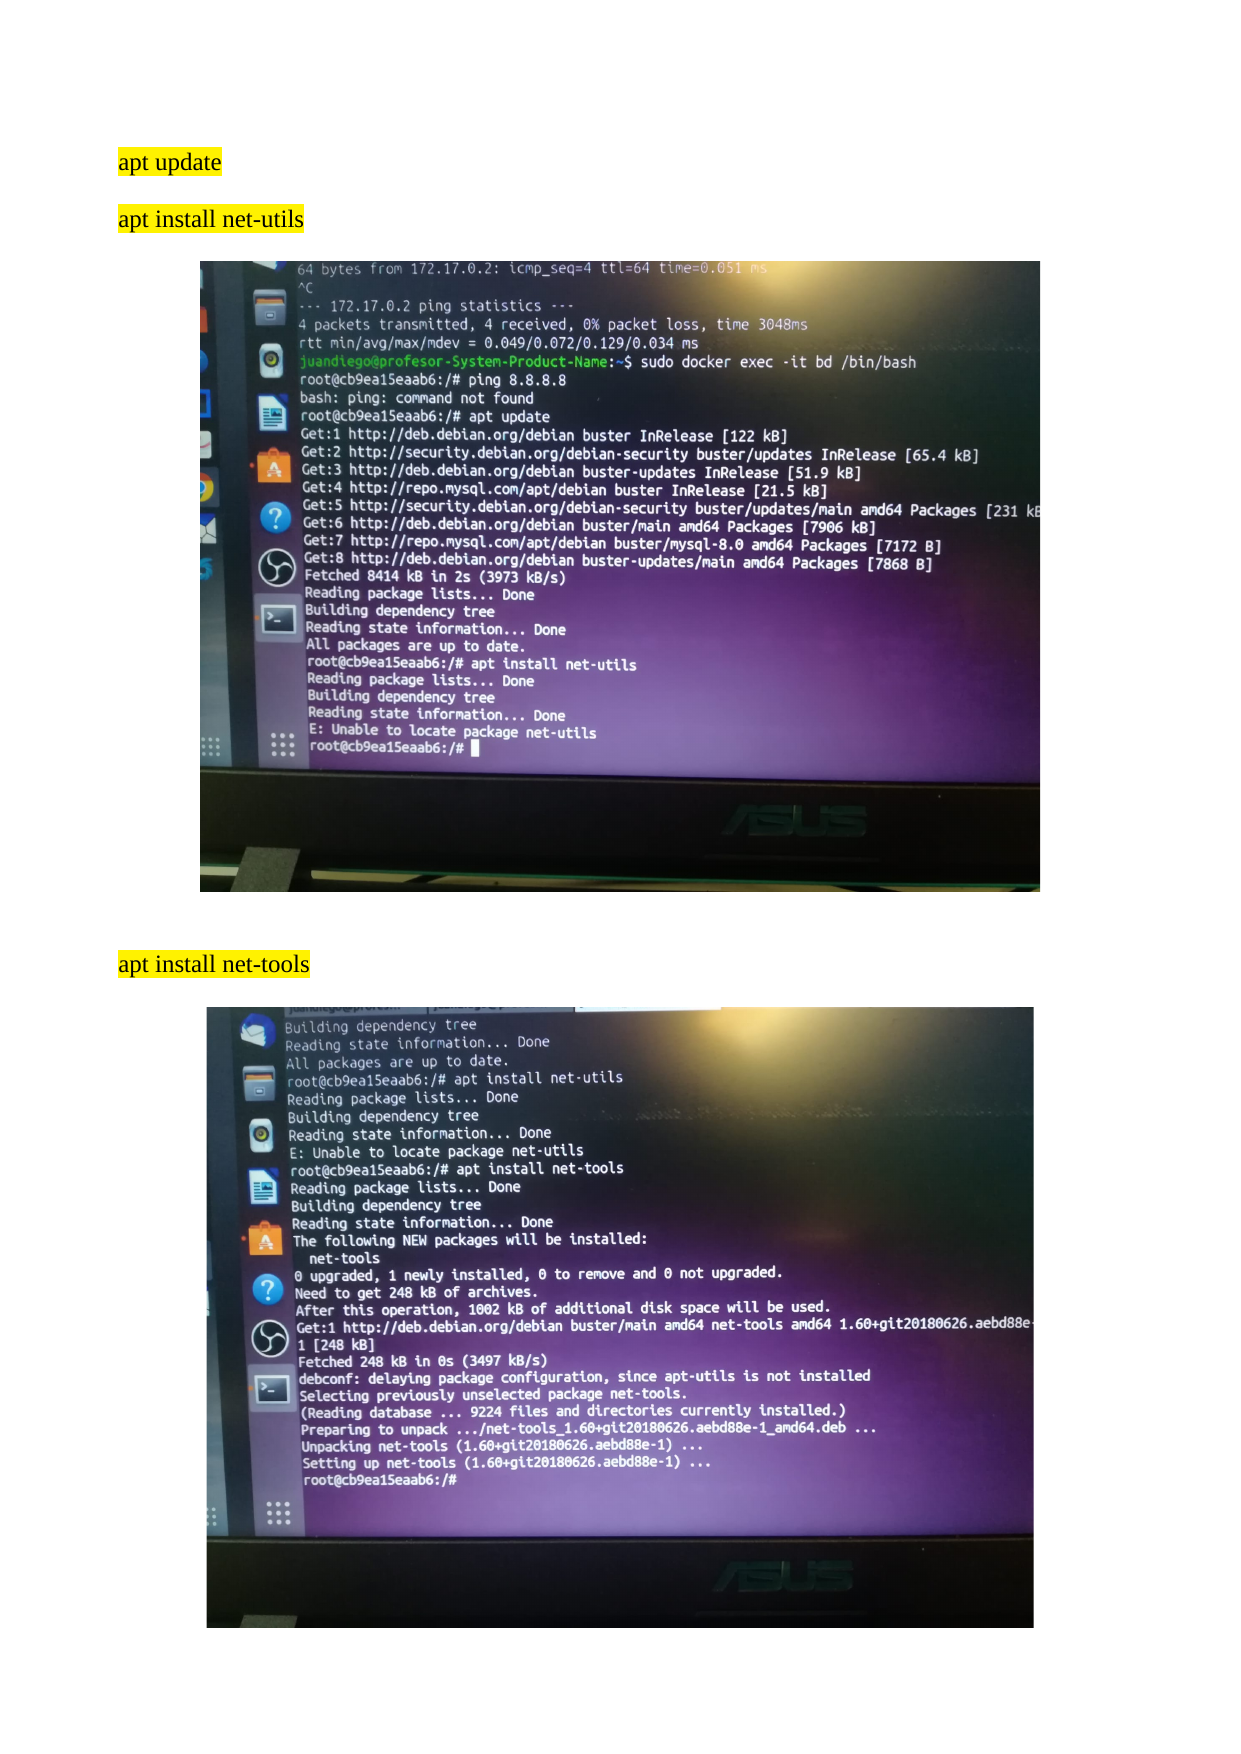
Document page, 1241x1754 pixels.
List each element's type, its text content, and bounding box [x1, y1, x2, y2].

text apt update [118, 147, 1122, 176]
picture [206, 1007, 1034, 1628]
picture [200, 261, 1041, 892]
text apt install net-utils [118, 204, 1122, 233]
text apt install net-tools [118, 949, 1122, 978]
